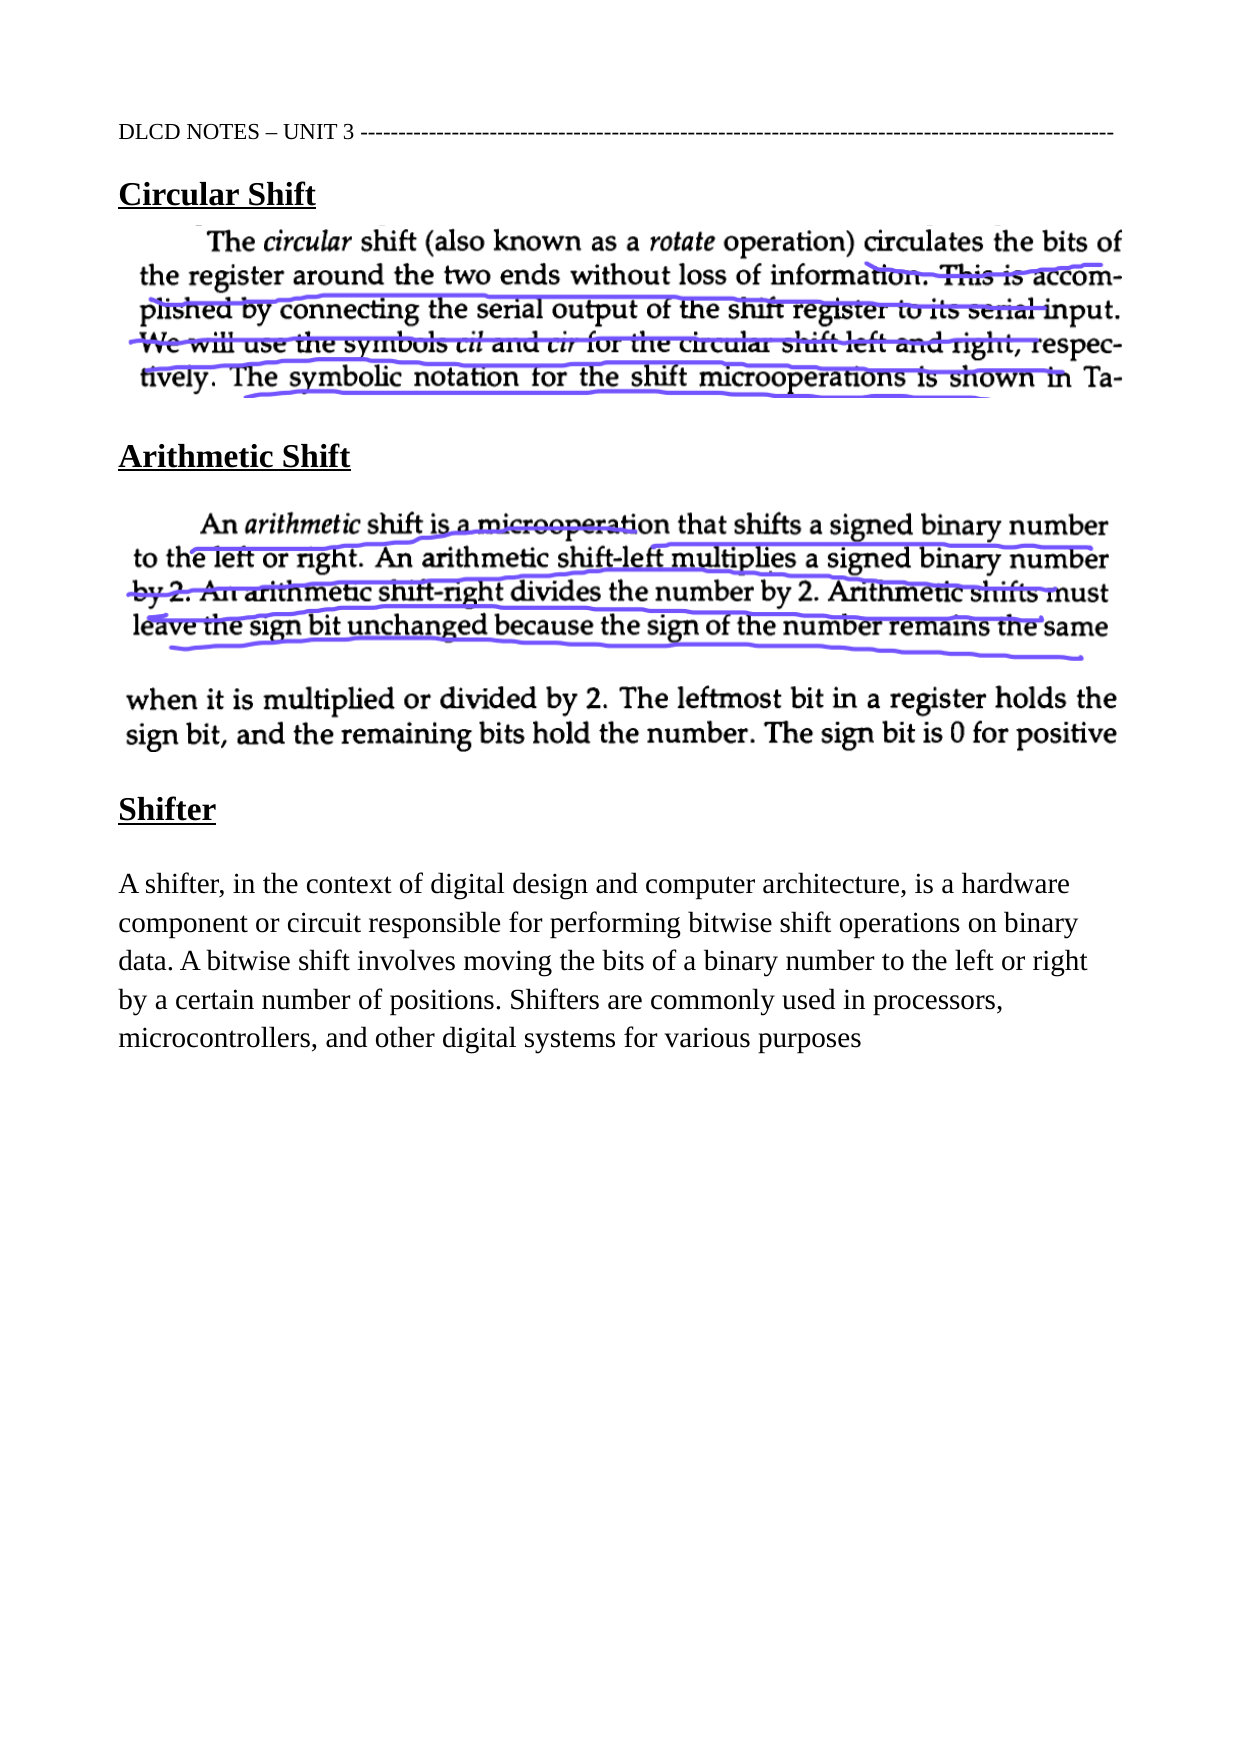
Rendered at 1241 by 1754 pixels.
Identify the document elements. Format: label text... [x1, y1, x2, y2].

picture [118, 225, 1123, 398]
text Arithmetic Shift [118, 436, 1122, 474]
text Circular Shift [118, 174, 1122, 212]
text A shifter, in the context of digital design and computer architecture, is a hardware component or circuit responsible for performing bitwise shift operations on binary data. A bitwise shift involves moving the bits of a binary number to the left or right by a certain number of positions. Shifters are commonly used in processors, microcontrollers, and other digital systems for various purposes [118, 866, 1122, 1054]
picture [118, 497, 1123, 666]
picture [115, 681, 1119, 752]
text Shifter [118, 790, 1122, 828]
